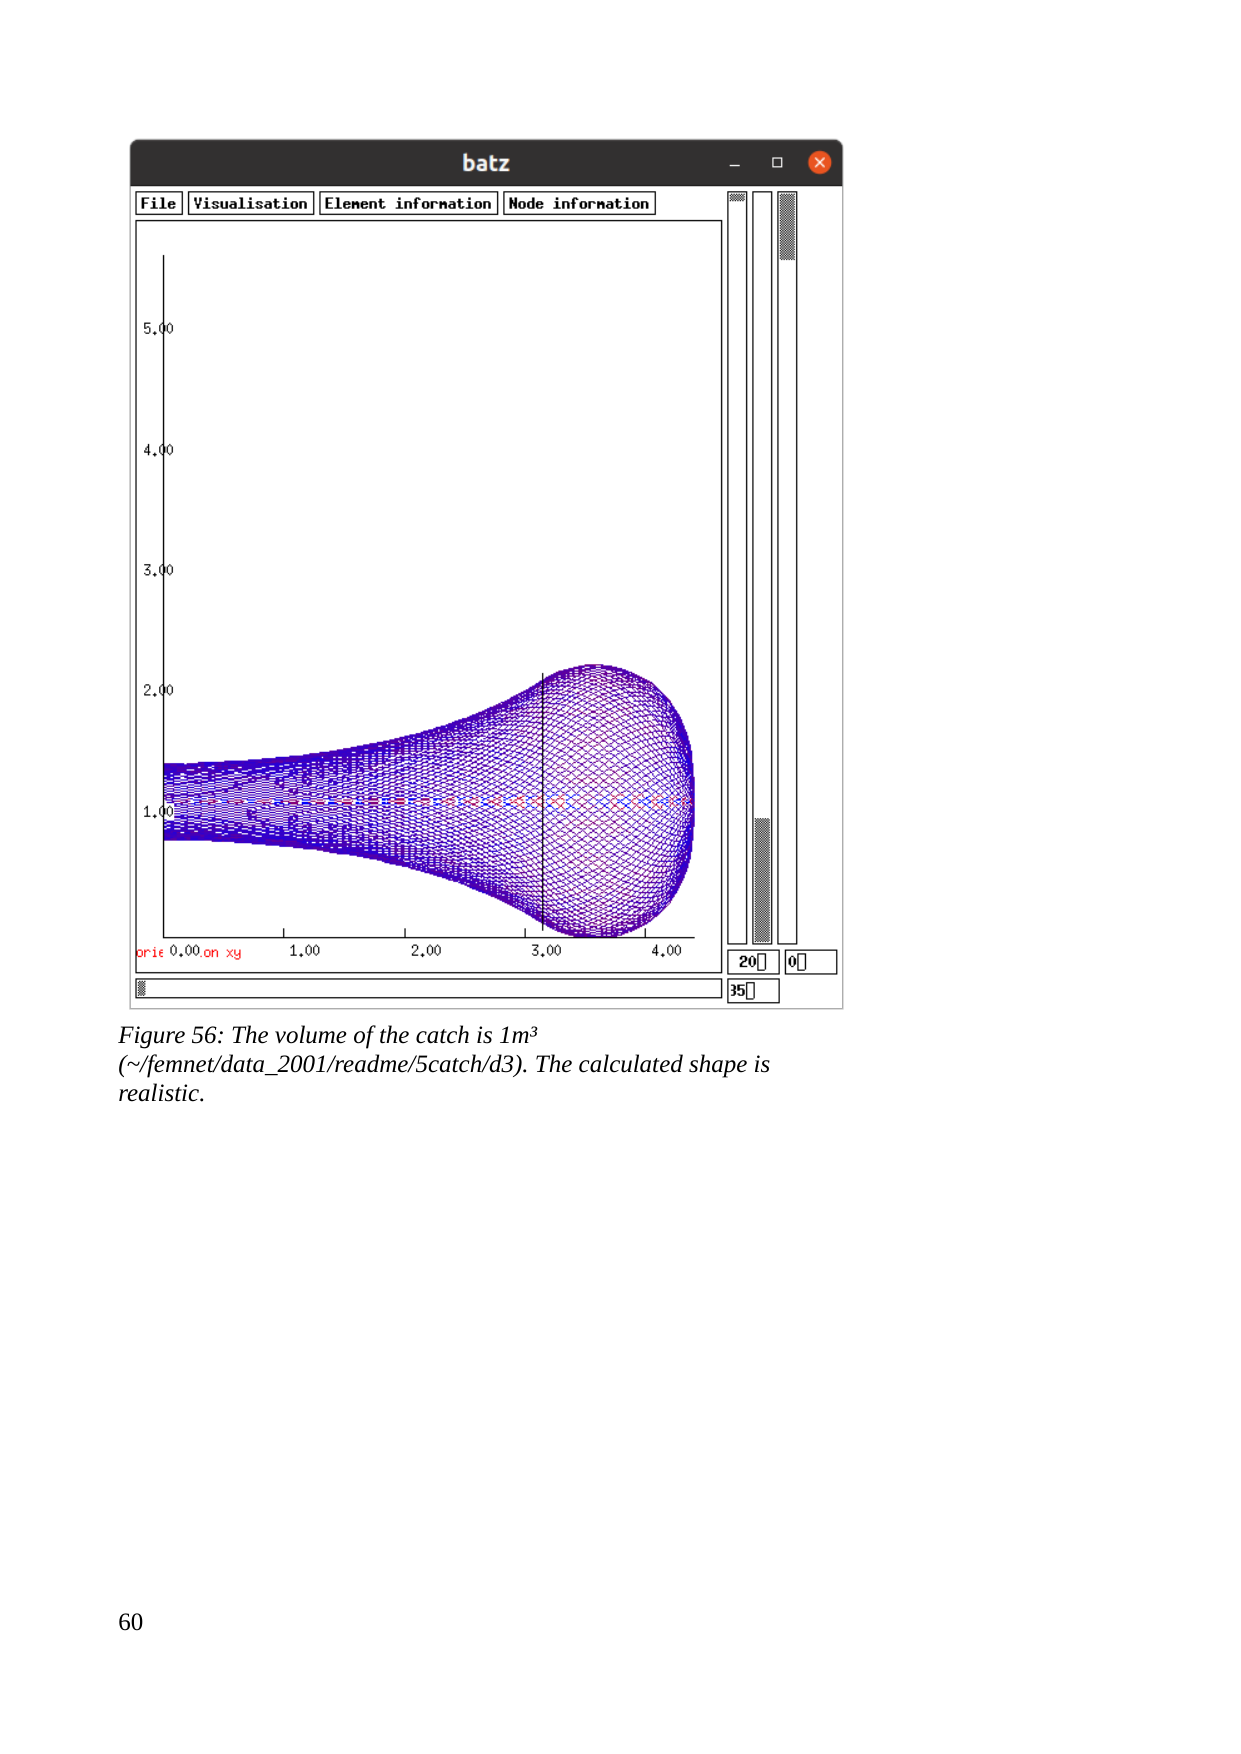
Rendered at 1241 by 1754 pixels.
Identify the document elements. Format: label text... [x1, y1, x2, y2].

text Figure 56: The volume of the catch is 1m³ (~/femnet/data_2001/readme/5catch/d3). The calculated shape is realistic. [118, 1021, 854, 1107]
picture [118, 130, 855, 1021]
